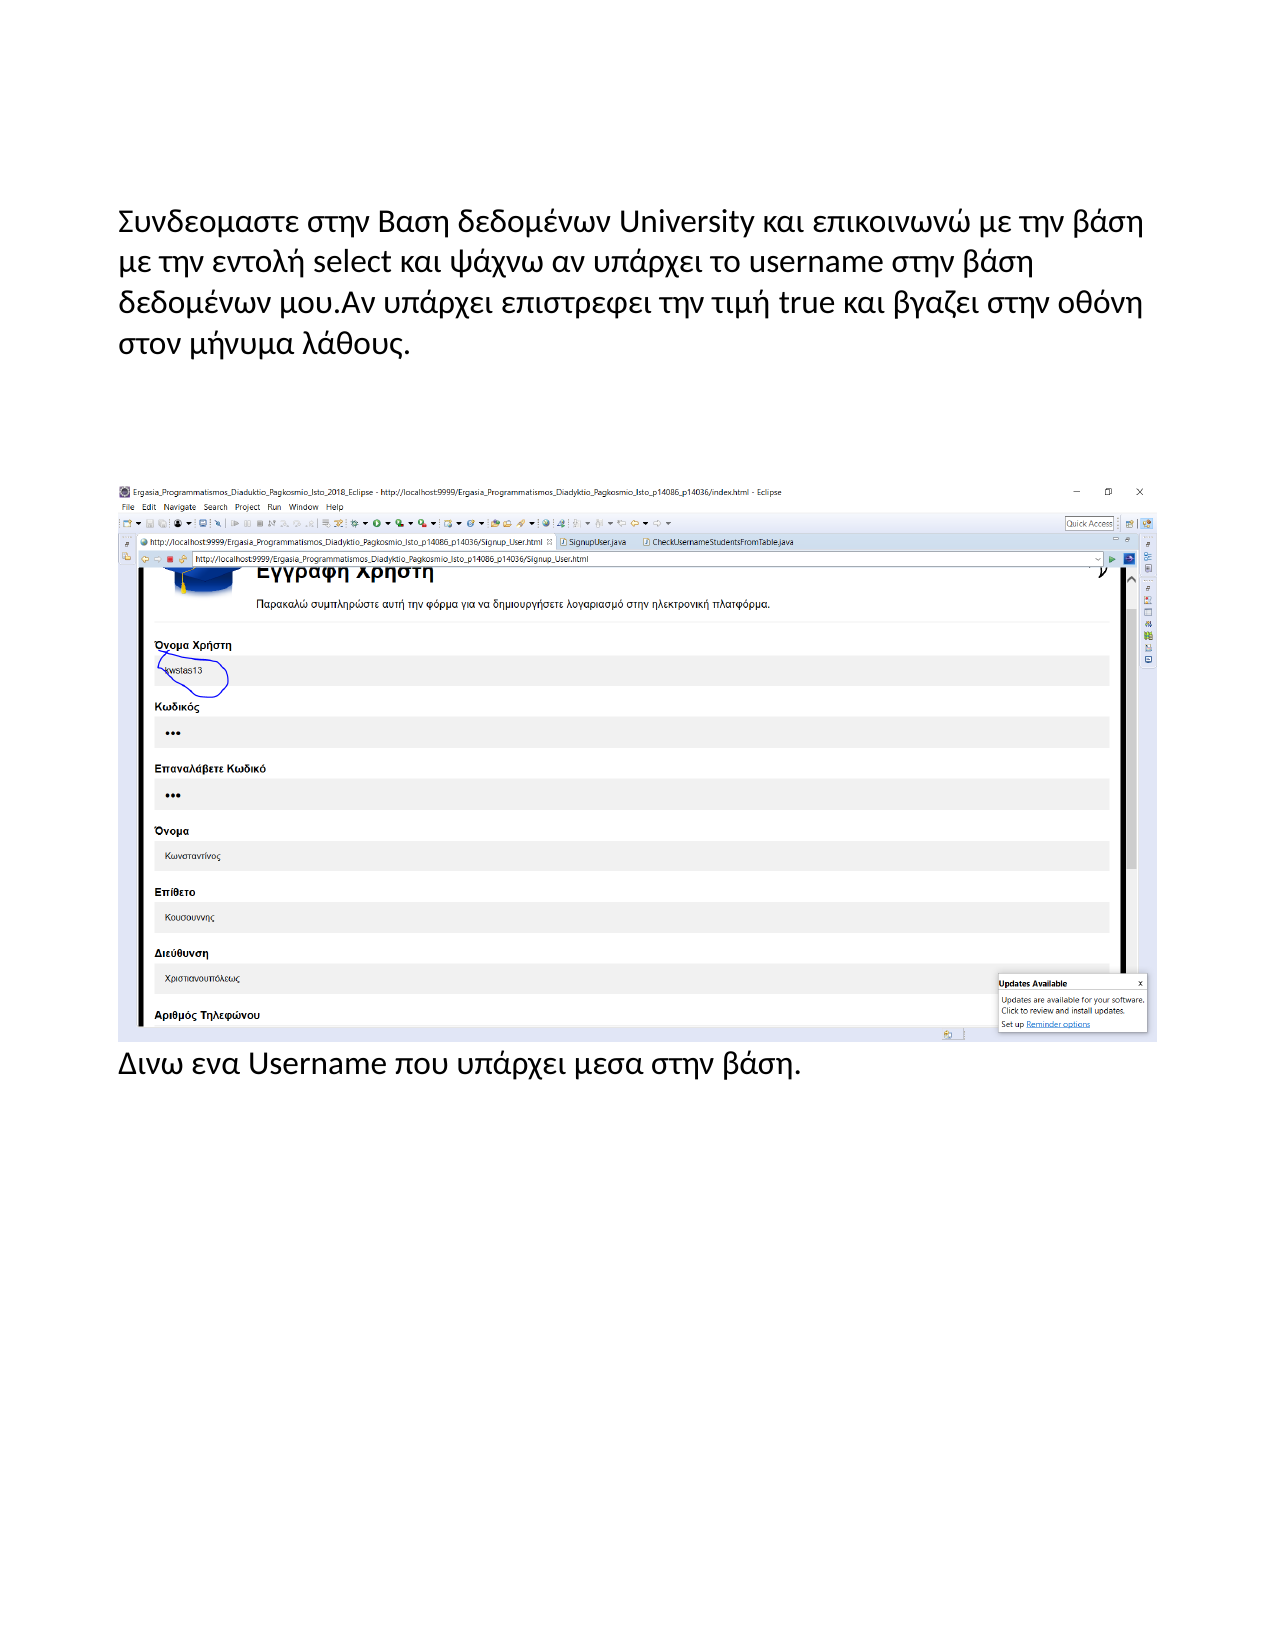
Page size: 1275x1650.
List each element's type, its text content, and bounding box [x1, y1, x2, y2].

text Δινω ενα Username που υπάρχει μεσα στην βάση. [118, 1042, 1157, 1083]
text Συνδεομαστε στην Βαση δεδομένων University και επικοινωνώ με την βάση με την εντολή select και ψάχνω αν υπάρχει το username στην βάση δεδομένων μου.Αν υπάρχει επιστρεφει την τιμή true και βγαζει στην οθόνη στον μήνυμα λάθους. [118, 199, 1157, 362]
picture [118, 484, 1157, 1042]
